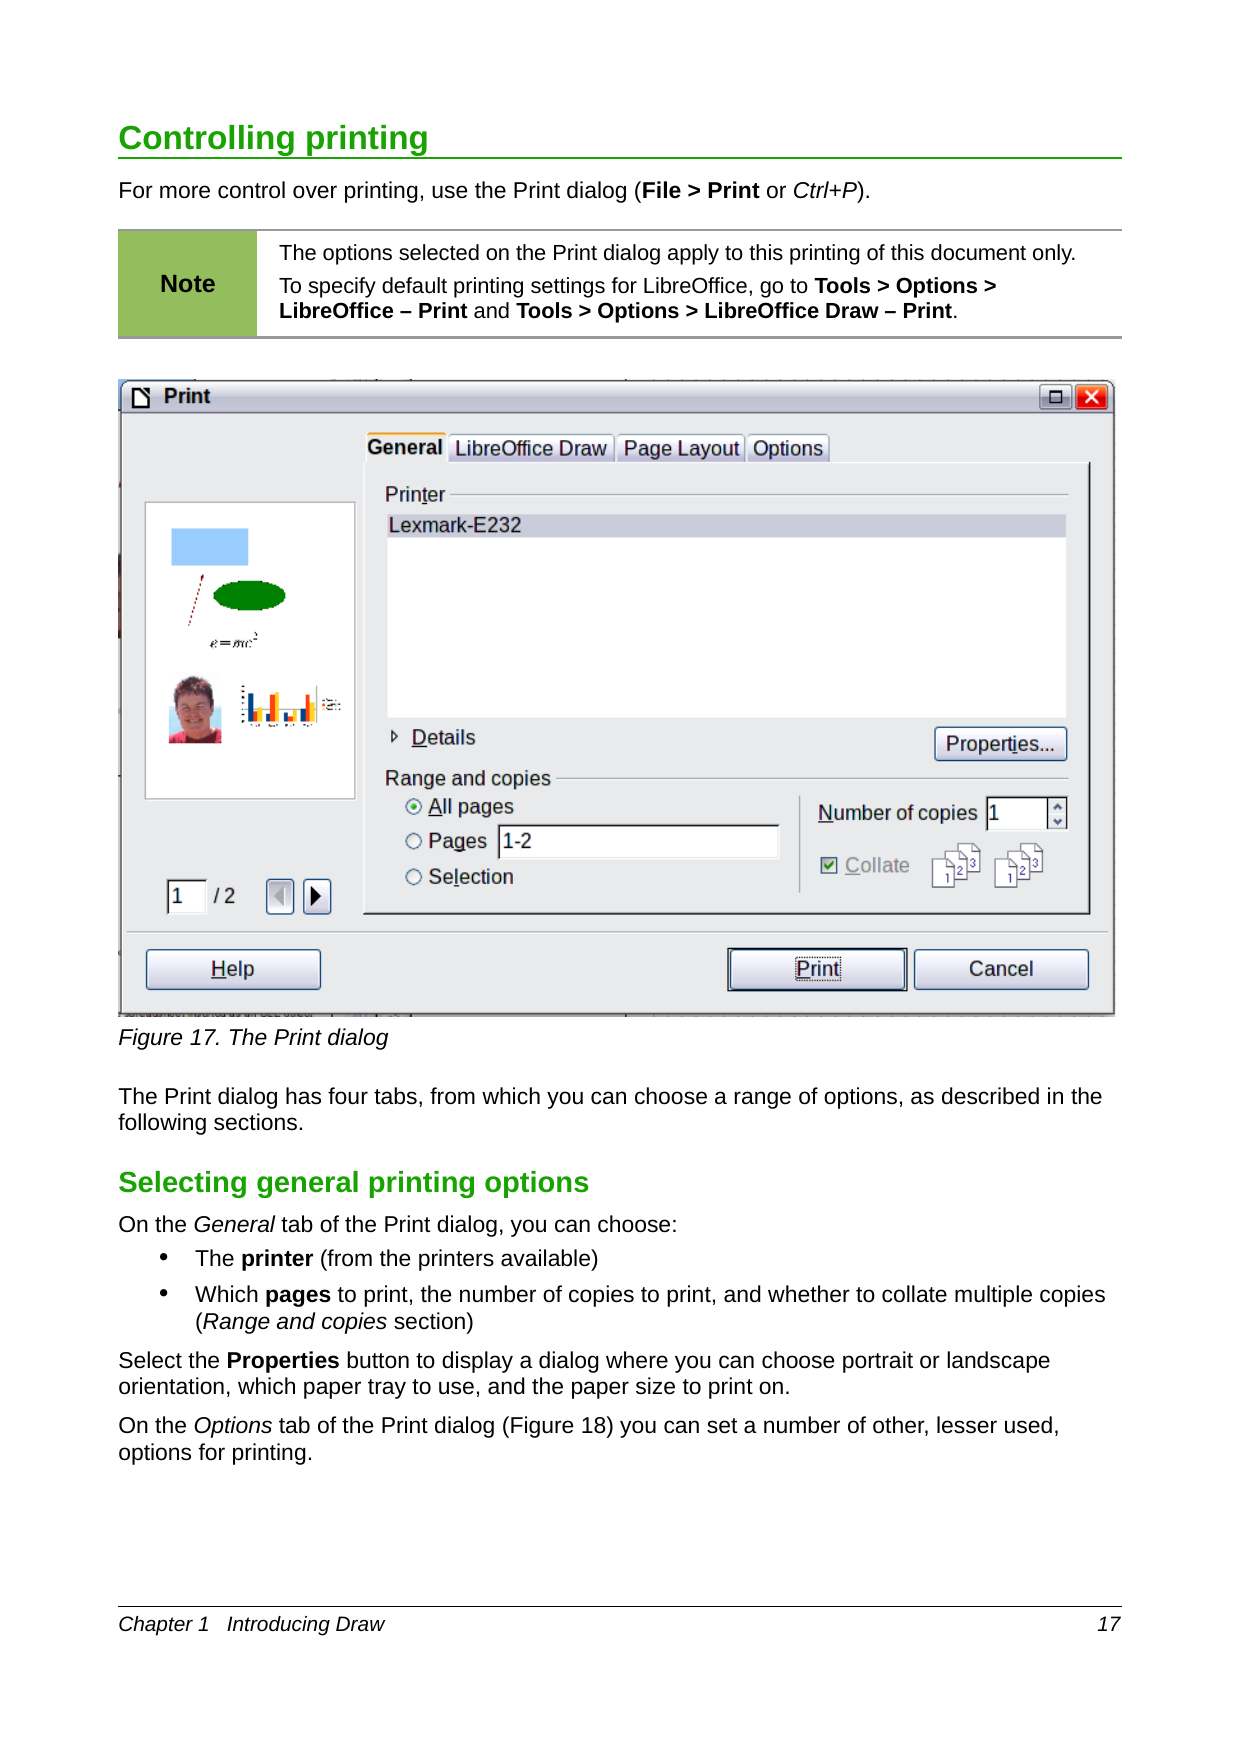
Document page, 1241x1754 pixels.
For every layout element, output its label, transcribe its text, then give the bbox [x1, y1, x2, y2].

list Which pages to print, the number of copies to print, and whether to collate multiple copies (Range and copies section) [156, 1279, 1122, 1334]
table_header The options selected on the Print dialog apply to this printing of this document only. To specify default printing settings for LibreOffice, go to Tools > Options > LibreOffice – Print and Tools > Options > LibreOffice Draw – Print. [258, 231, 1122, 336]
text For more control over printing, use the Print dialog (File > Print or Ctrl+P). [118, 177, 1122, 204]
list The printer (from the printers available) [156, 1243, 1122, 1273]
subtitle Selecting general printing options [118, 1165, 1122, 1198]
list The Print dialog has four tabs, from which you can choose a range of options, as described in the following sections. [118, 1083, 1122, 1135]
subtitle Controlling printing [118, 118, 1122, 157]
text On the Options tab of the Print dialog (Figure 18) you can set a number of other, lesser used, options for printing. [118, 1412, 1122, 1465]
table_header Note [118, 231, 257, 336]
text Select the Properties button to display a dialog where you can choose portrait or landscape orientation, which paper tray to use, and the paper size to print on. [118, 1347, 1122, 1399]
picture [118, 379, 1116, 1017]
text Figure 17. The Print dialog [118, 1023, 1115, 1050]
list On the General tab of the Print dialog, you can choose: [118, 1211, 1122, 1237]
